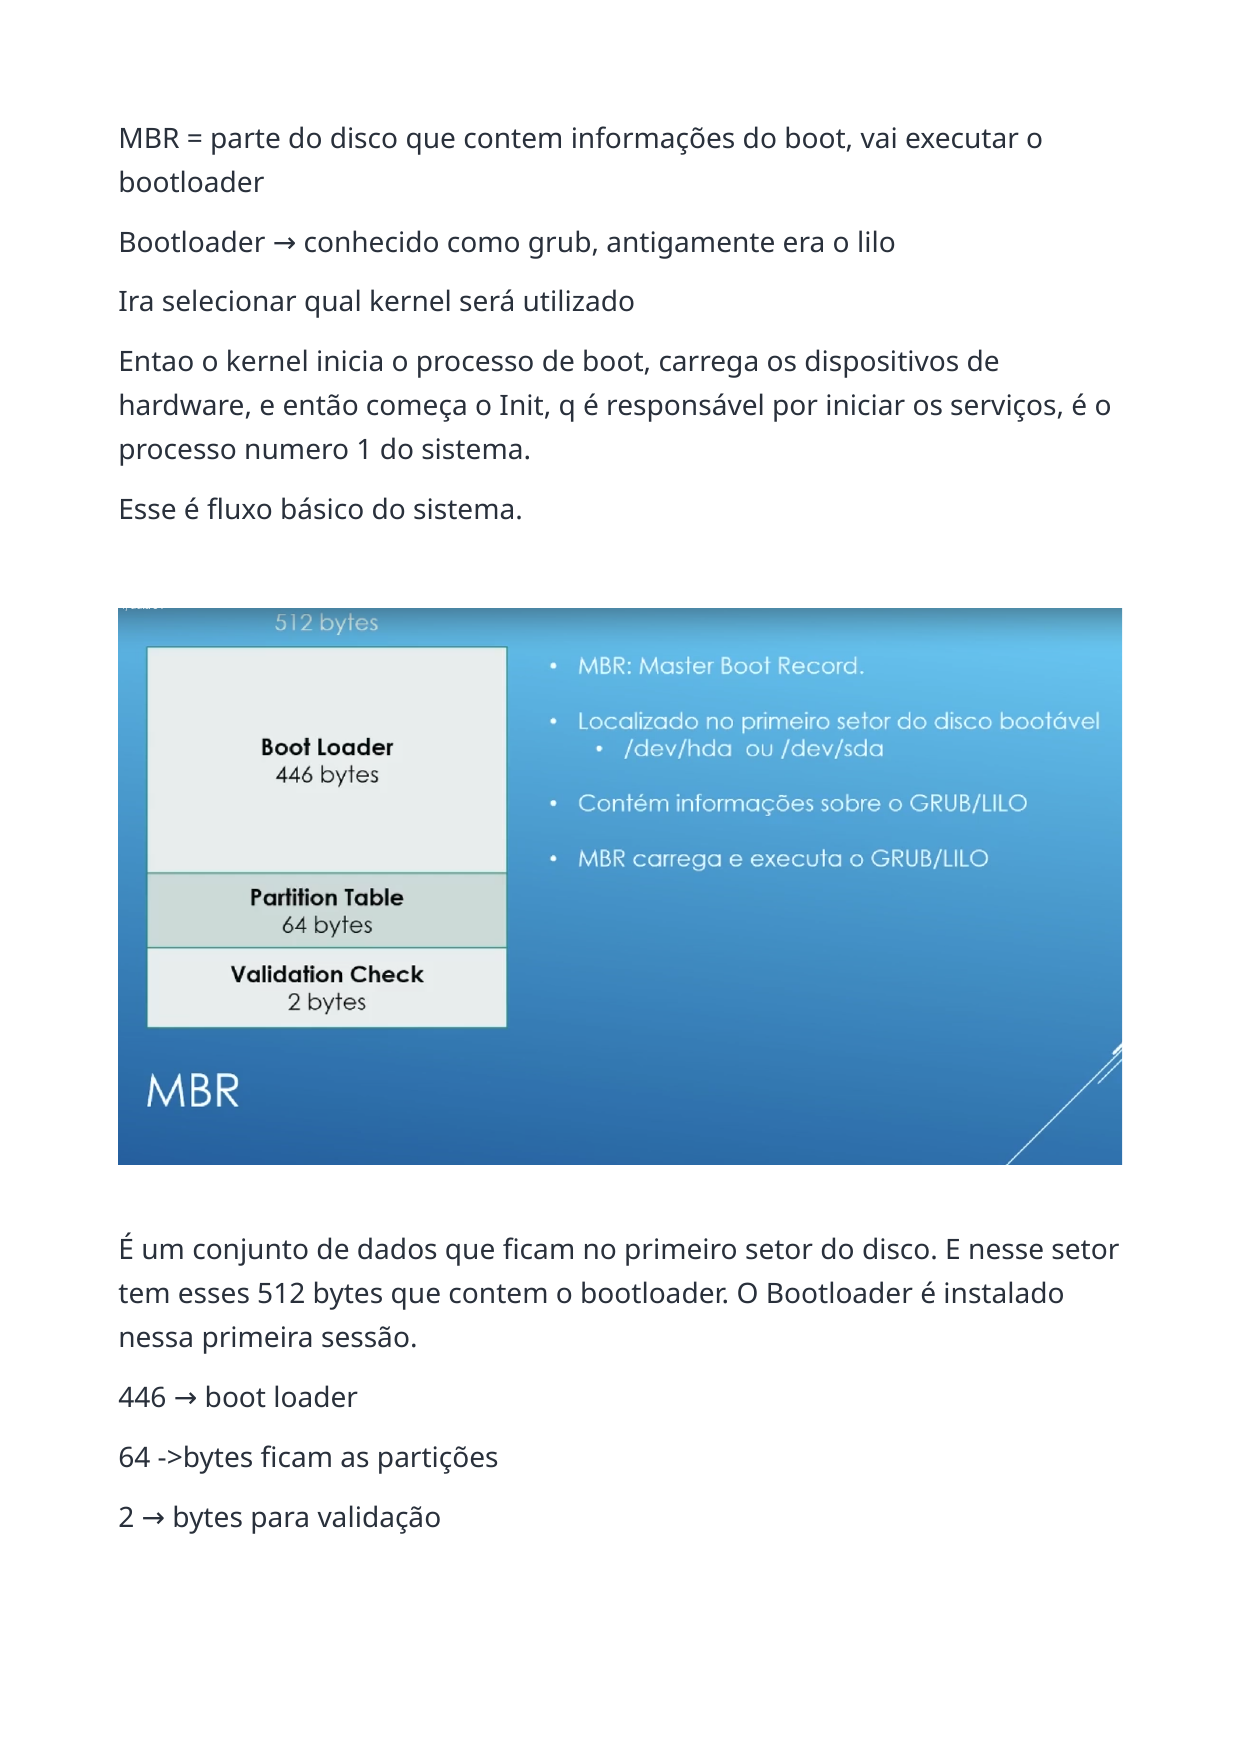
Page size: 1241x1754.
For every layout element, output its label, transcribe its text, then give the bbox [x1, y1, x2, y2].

text 446 → boot loader [118, 1377, 1122, 1416]
text Bootloader → conhecido como grub, antigamente era o lilo [118, 222, 1122, 260]
picture [118, 608, 1123, 1165]
text Esse é fluxo básico do sistema. [118, 489, 1122, 527]
text 64 ->bytes ficam as partições [118, 1437, 1122, 1476]
text 2 → bytes para validação [118, 1497, 1122, 1535]
text É um conjunto de dados que ficam no primeiro setor do disco. E nesse setor tem esses 512 bytes que contem o bootloader. O Bootloader é instalado nessa primeira sessão. [118, 1230, 1122, 1356]
text Entao o kernel inicia o processo de boot, carrega os dispositivos de hardware, e então começa o Init, q é responsável por iniciar os serviços, é o processo numero 1 do sistema. [118, 341, 1122, 468]
text Ira selecionar qual kernel será utilizado [118, 282, 1122, 320]
text MBR = parte do disco que contem informações do boot, vai executar o bootloader [118, 118, 1122, 201]
